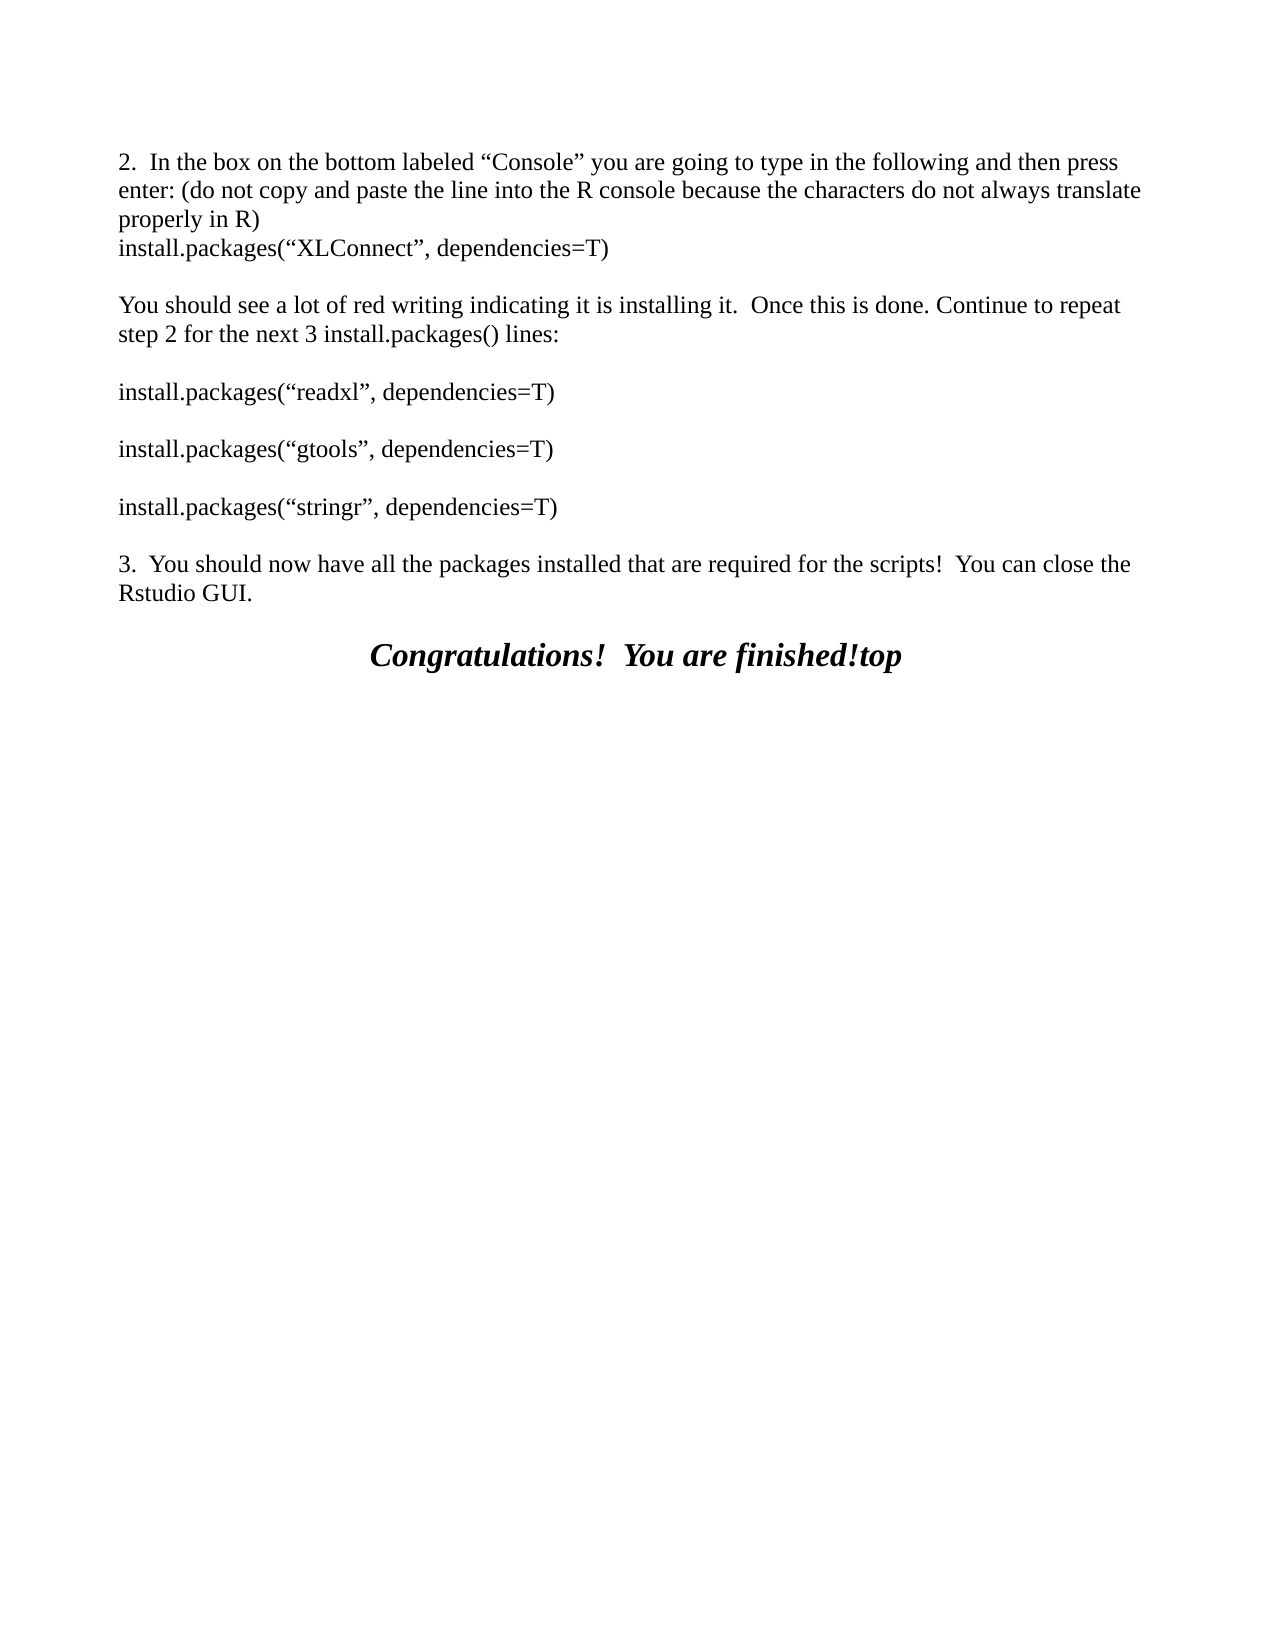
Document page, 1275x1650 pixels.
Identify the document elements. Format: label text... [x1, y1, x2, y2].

text 2. In the box on the bottom labeled “Console” you are going to type in the following and then press enter: (do not copy and paste the line into the R console because the characters do not always translate properly in R) [118, 147, 1157, 233]
text install.packages(“stringr”, dependencies=T) [118, 492, 1157, 521]
text install.packages(“readxl”, dependencies=T) [118, 377, 1157, 406]
text install.packages(“gtools”, dependencies=T) [118, 434, 1157, 463]
text 3. You should now have all the packages installed that are required for the scripts! You can close the Rstudio GUI. [118, 549, 1157, 607]
text Congratulations! You are finished!top [118, 636, 1157, 674]
text You should see a lot of red writing indicating it is installing it. Once this is done. Continue to repeat step 2 for the next 3 install.packages() lines: [118, 291, 1157, 348]
text install.packages(“XLConnect”, dependencies=T) [118, 233, 1157, 262]
